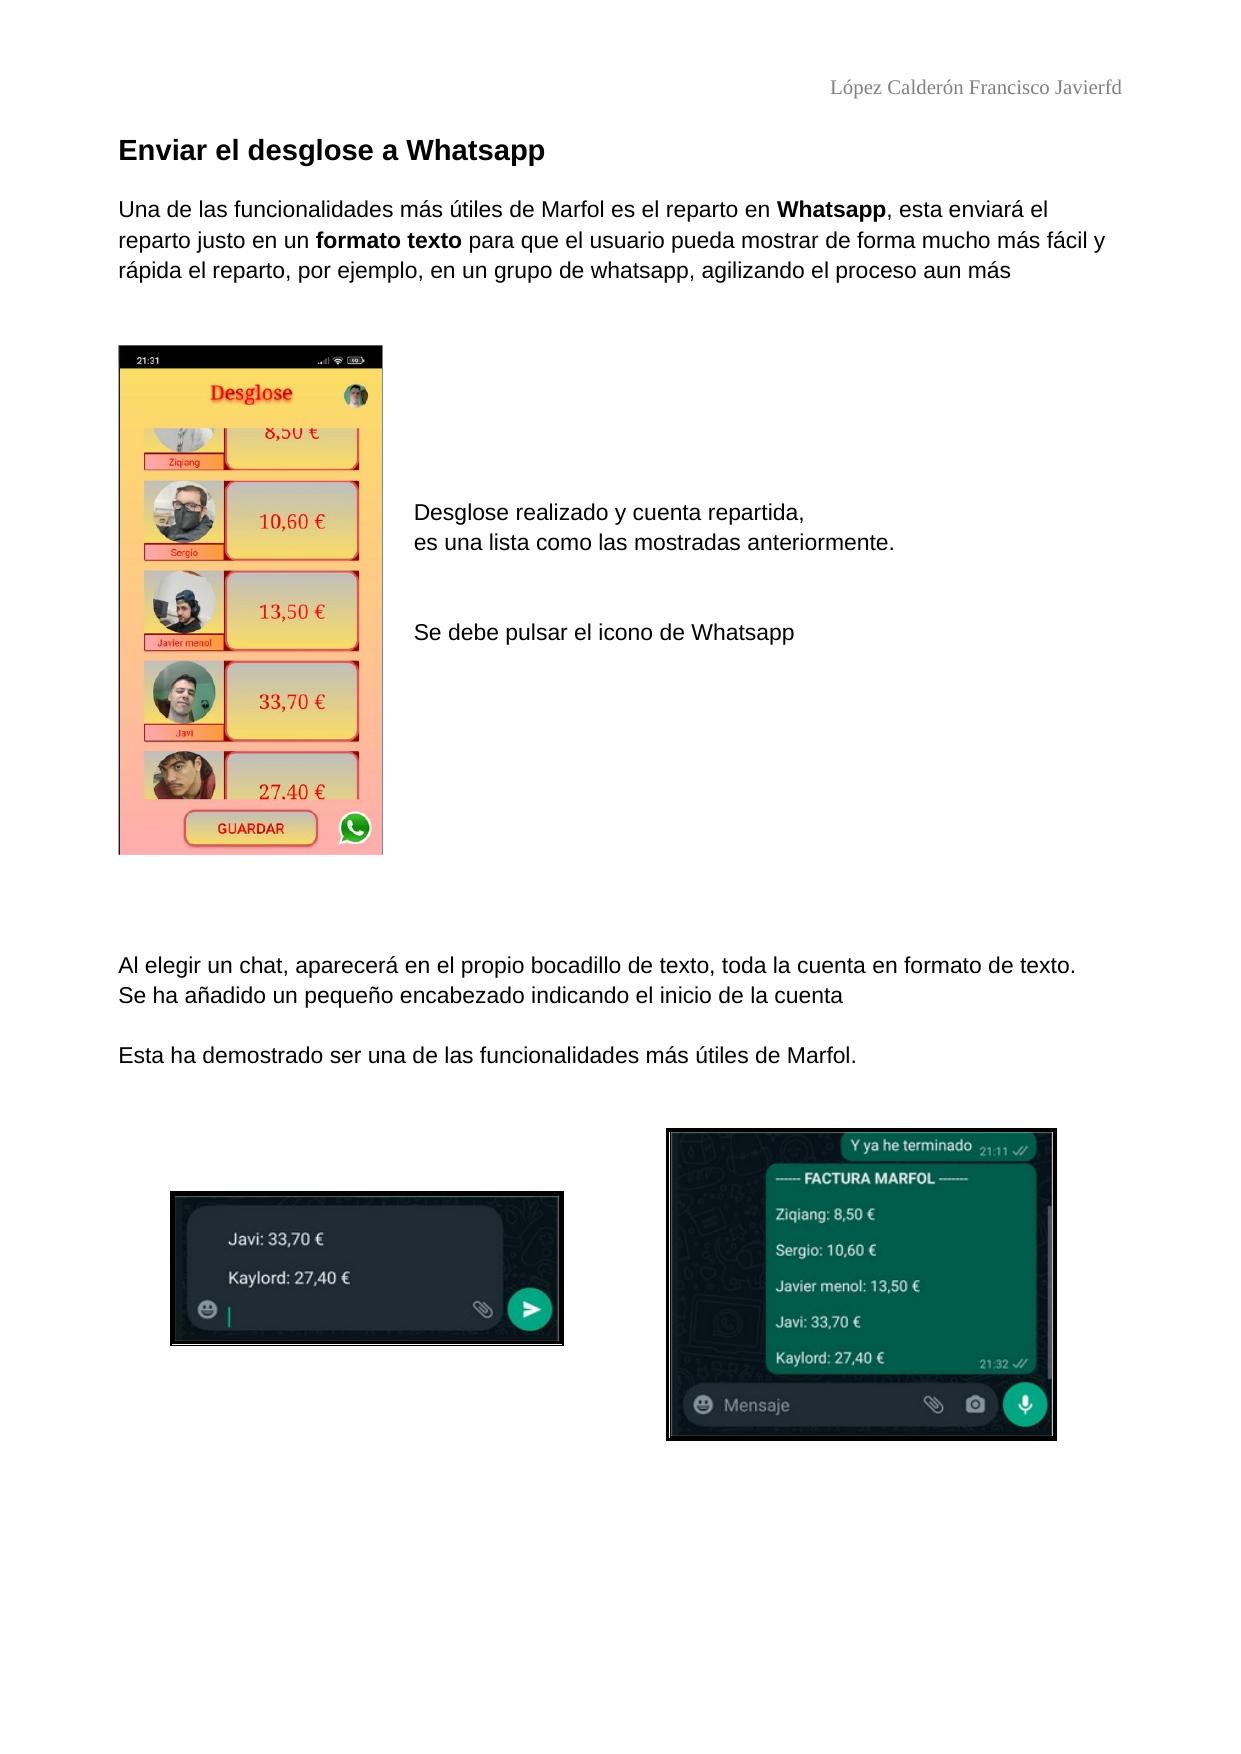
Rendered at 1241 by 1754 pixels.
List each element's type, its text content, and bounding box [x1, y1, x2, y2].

picture [671, 1132, 1053, 1436]
picture [118, 345, 383, 855]
text Se debe pulsar el icono de Whatsapp [413, 619, 1122, 646]
text Una de las funcionalidades más útiles de Marfol es el reparto en Whatsapp, esta enviará el reparto justo en un formato texto para que el usuario pueda mostrar de forma mucho más fácil y rápida el reparto, por ejemplo, en un grupo de whatsapp, agilizando el proceso aun más [118, 196, 1122, 283]
text Esta ha demostrado ser una de las funcionalidades más útiles de Marfol. [118, 1042, 1122, 1069]
text es una lista como las mostradas anteriormente. [413, 529, 1122, 555]
text Desglose realizado y cuenta repartida, [413, 498, 1122, 525]
picture [175, 1196, 559, 1341]
subtitle Enviar el desglose a Whatsapp [118, 133, 1122, 166]
text Se ha añadido un pequeño encabezado indicando el inicio de la cuenta [118, 982, 1122, 1008]
text Al elegir un chat, aparecerá en el propio bocadillo de texto, toda la cuenta en formato de texto. [118, 952, 1122, 978]
